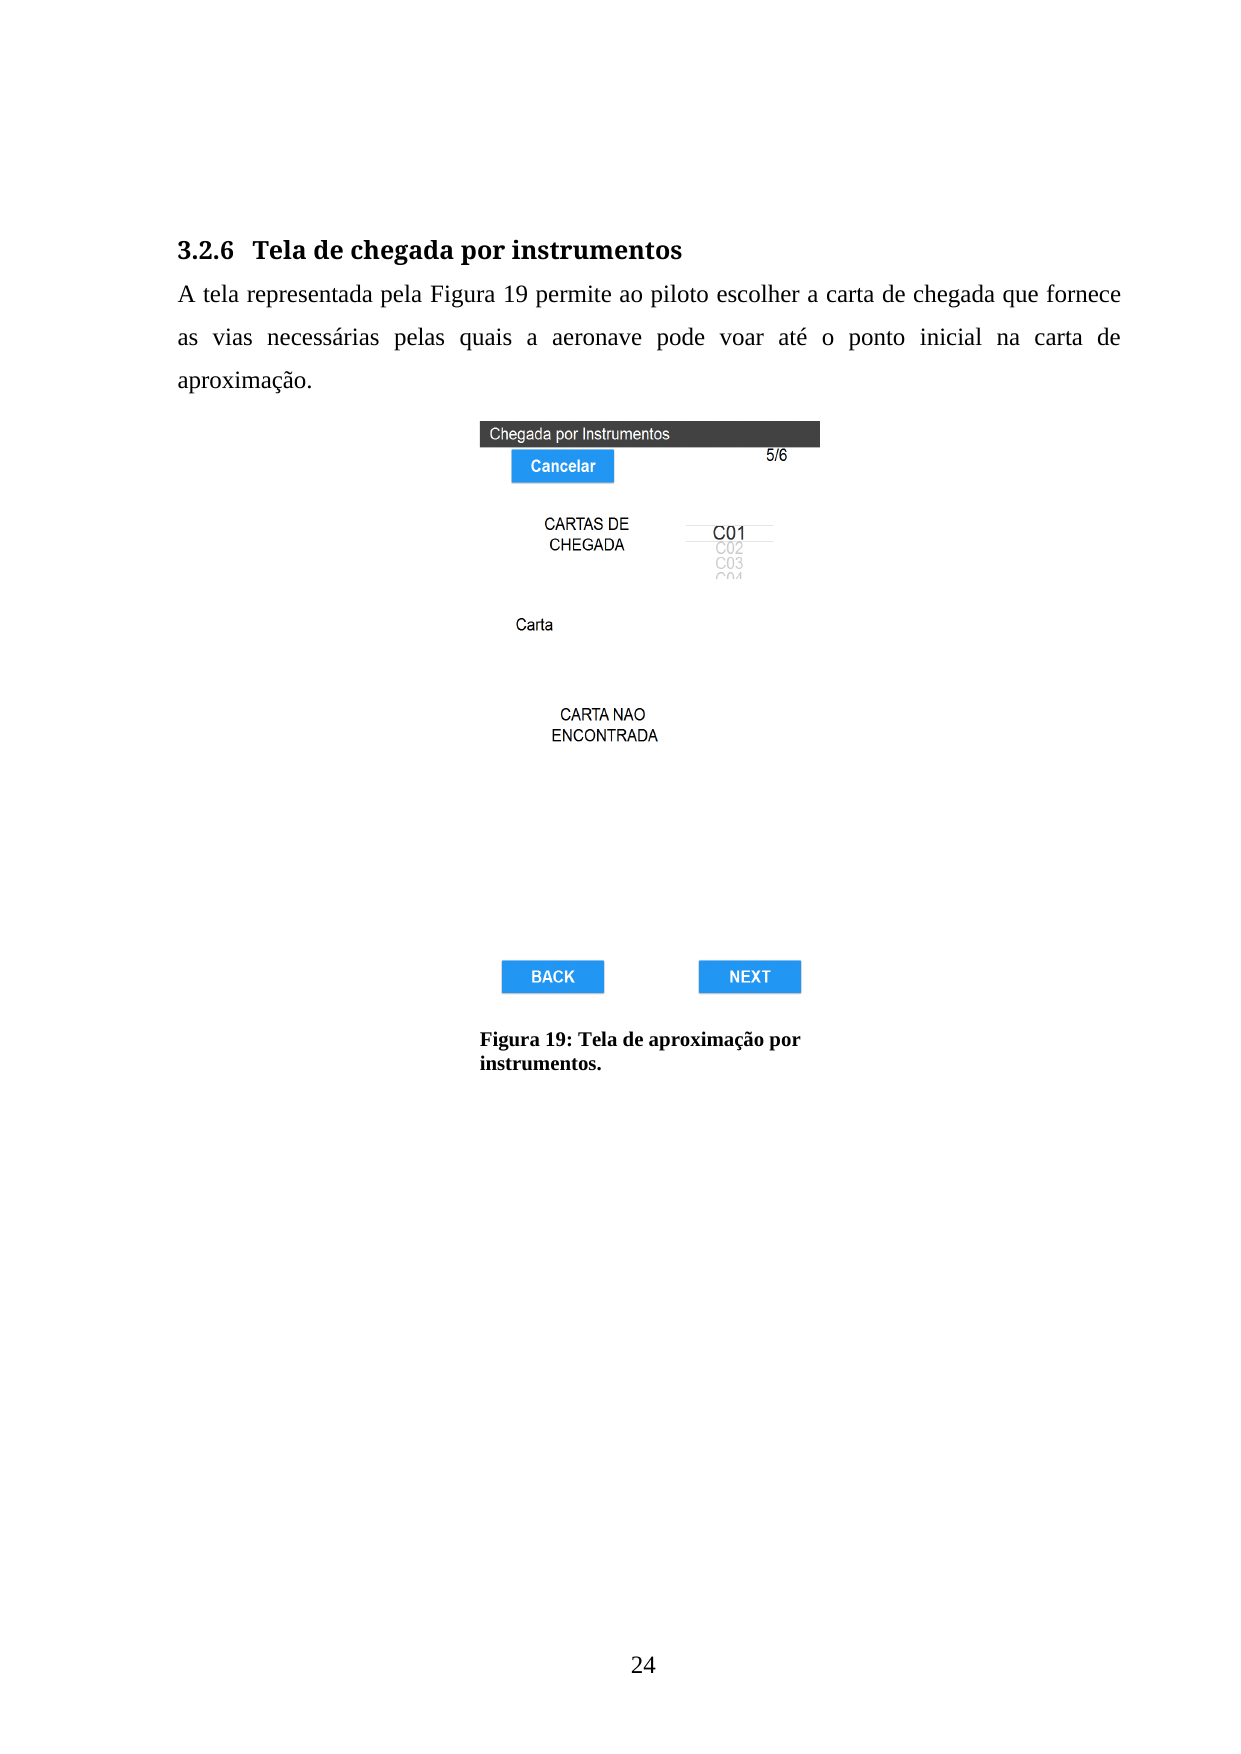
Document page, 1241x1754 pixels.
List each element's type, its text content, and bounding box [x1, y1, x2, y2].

picture [479, 421, 820, 1027]
text Figura 19: Tela de aproximação por instrumentos. [479, 1027, 820, 1075]
subtitle Tela de chegada por instrumentos [177, 233, 1122, 267]
text A tela representada pela Figura 19 permite ao piloto escolher a carta de chegada que fornece as vias necessárias pelas quais a aeronave pode voar até o ponto inicial na carta de aproximação. [177, 279, 1122, 394]
